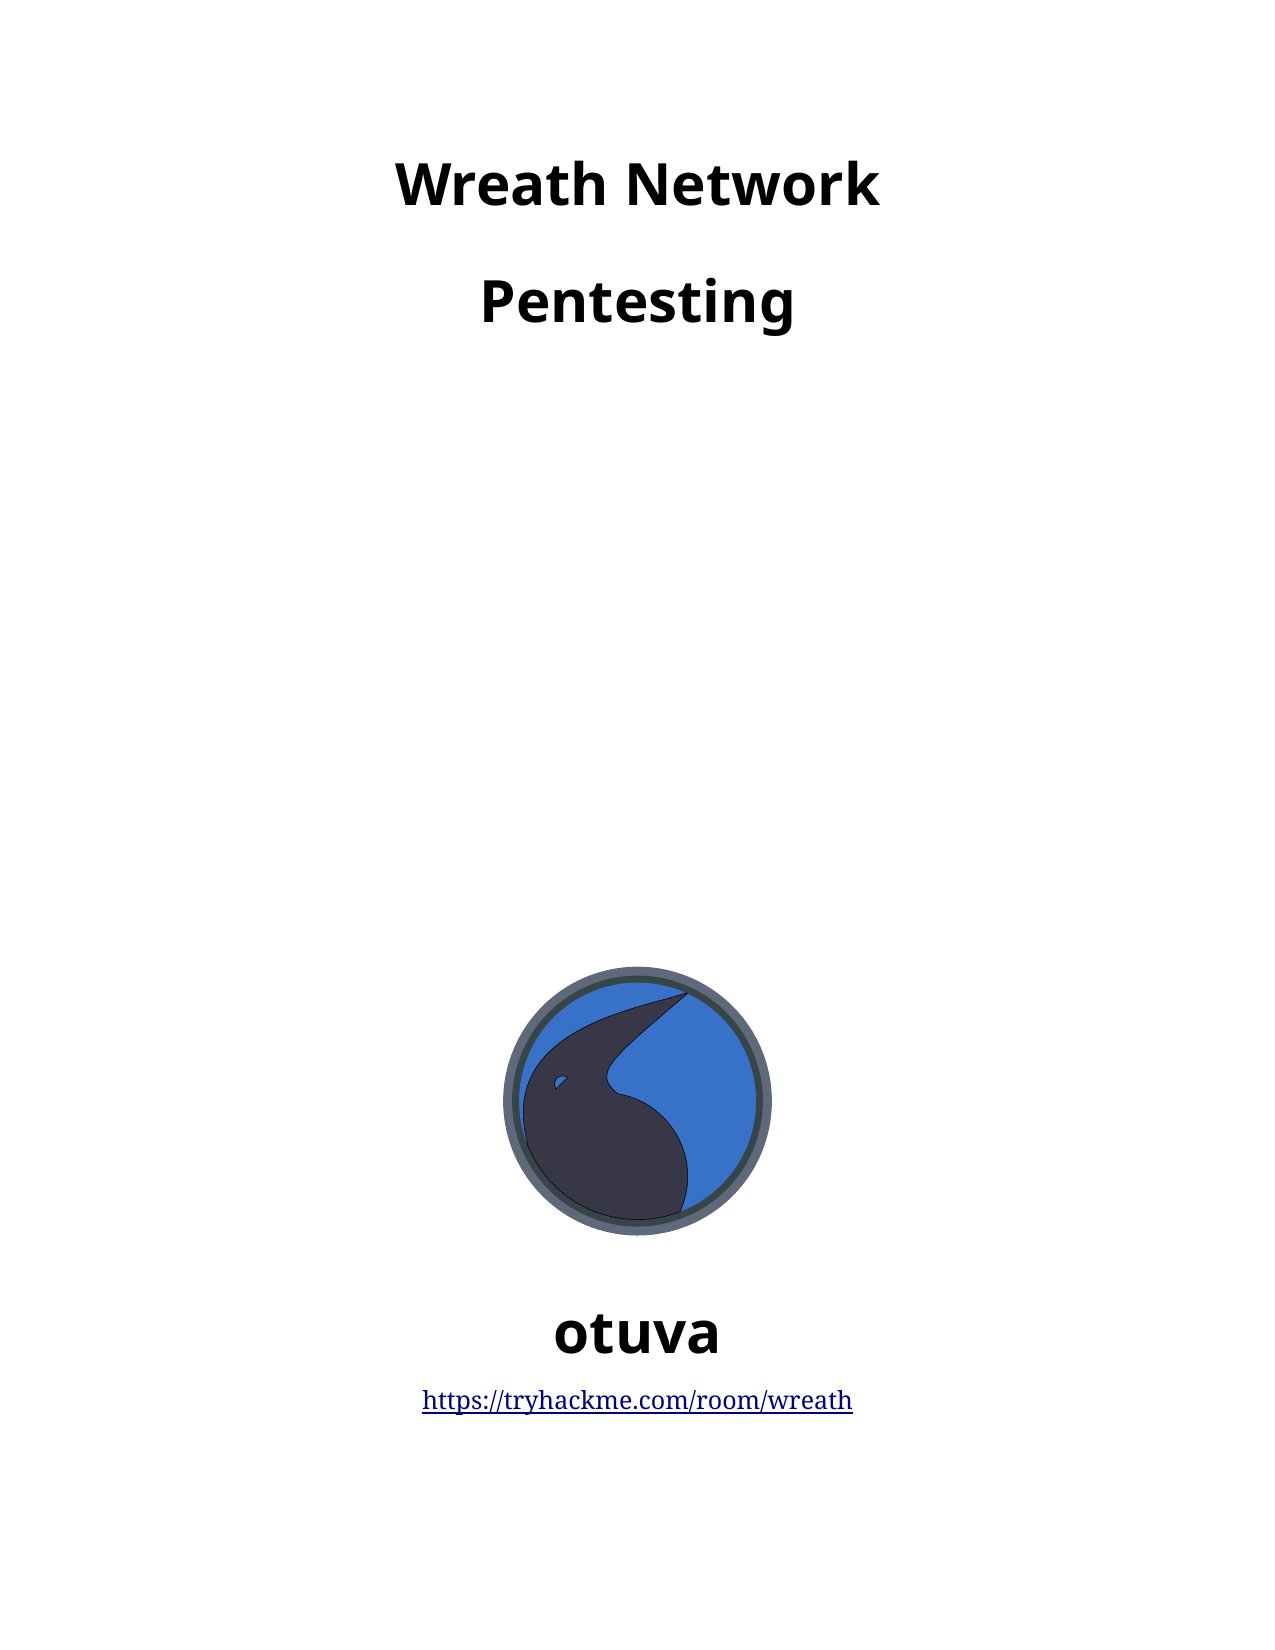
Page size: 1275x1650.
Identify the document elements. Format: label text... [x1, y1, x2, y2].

title otuva [118, 1291, 1157, 1371]
title Wreath Network [118, 143, 1157, 223]
text https://tryhackme.com/room/wreath [118, 1383, 1157, 1417]
title Pentesting [118, 260, 1157, 339]
